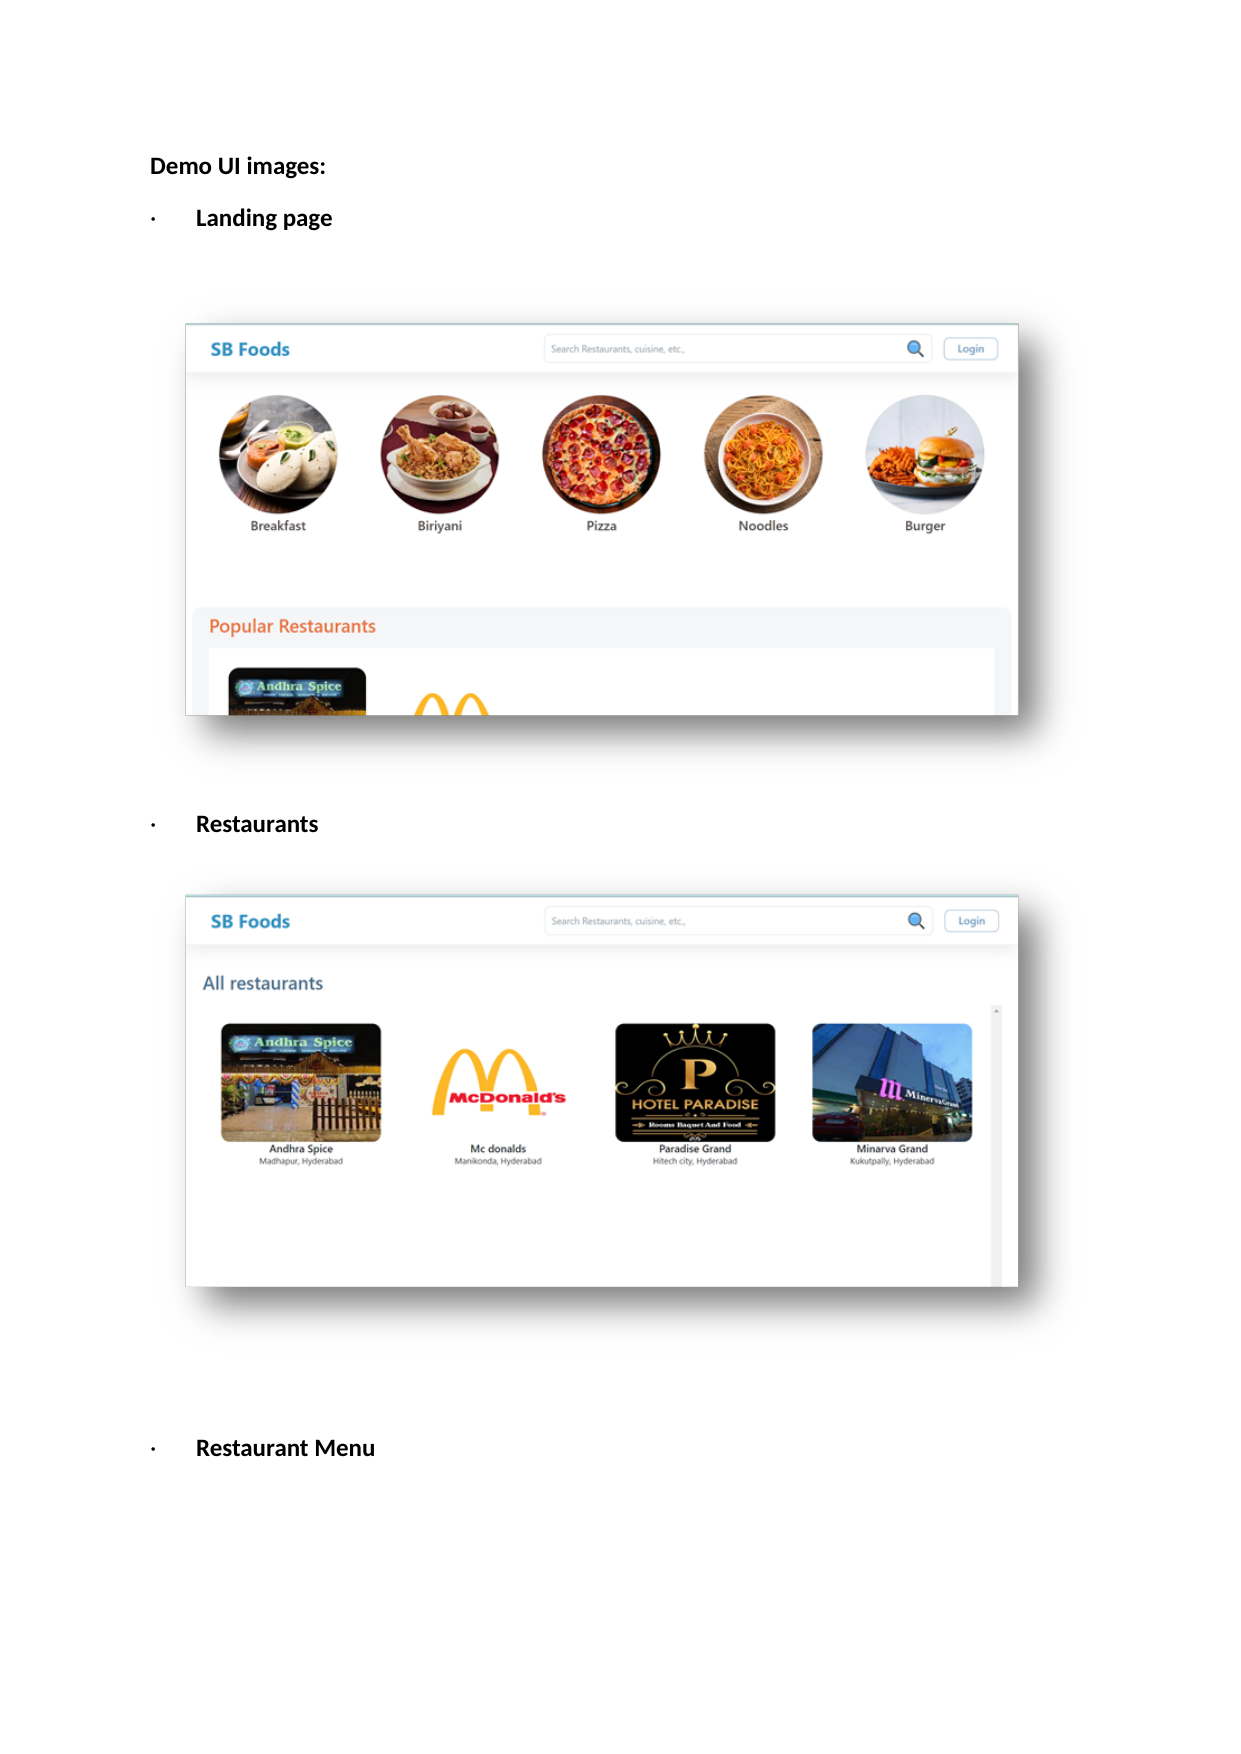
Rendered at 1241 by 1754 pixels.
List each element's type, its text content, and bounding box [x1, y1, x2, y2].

text · Restaurants [150, 808, 1090, 839]
text · Restaurant Menu [150, 1433, 1090, 1463]
text · Landing page [150, 202, 1090, 232]
text Demo UI images: [150, 150, 1090, 181]
